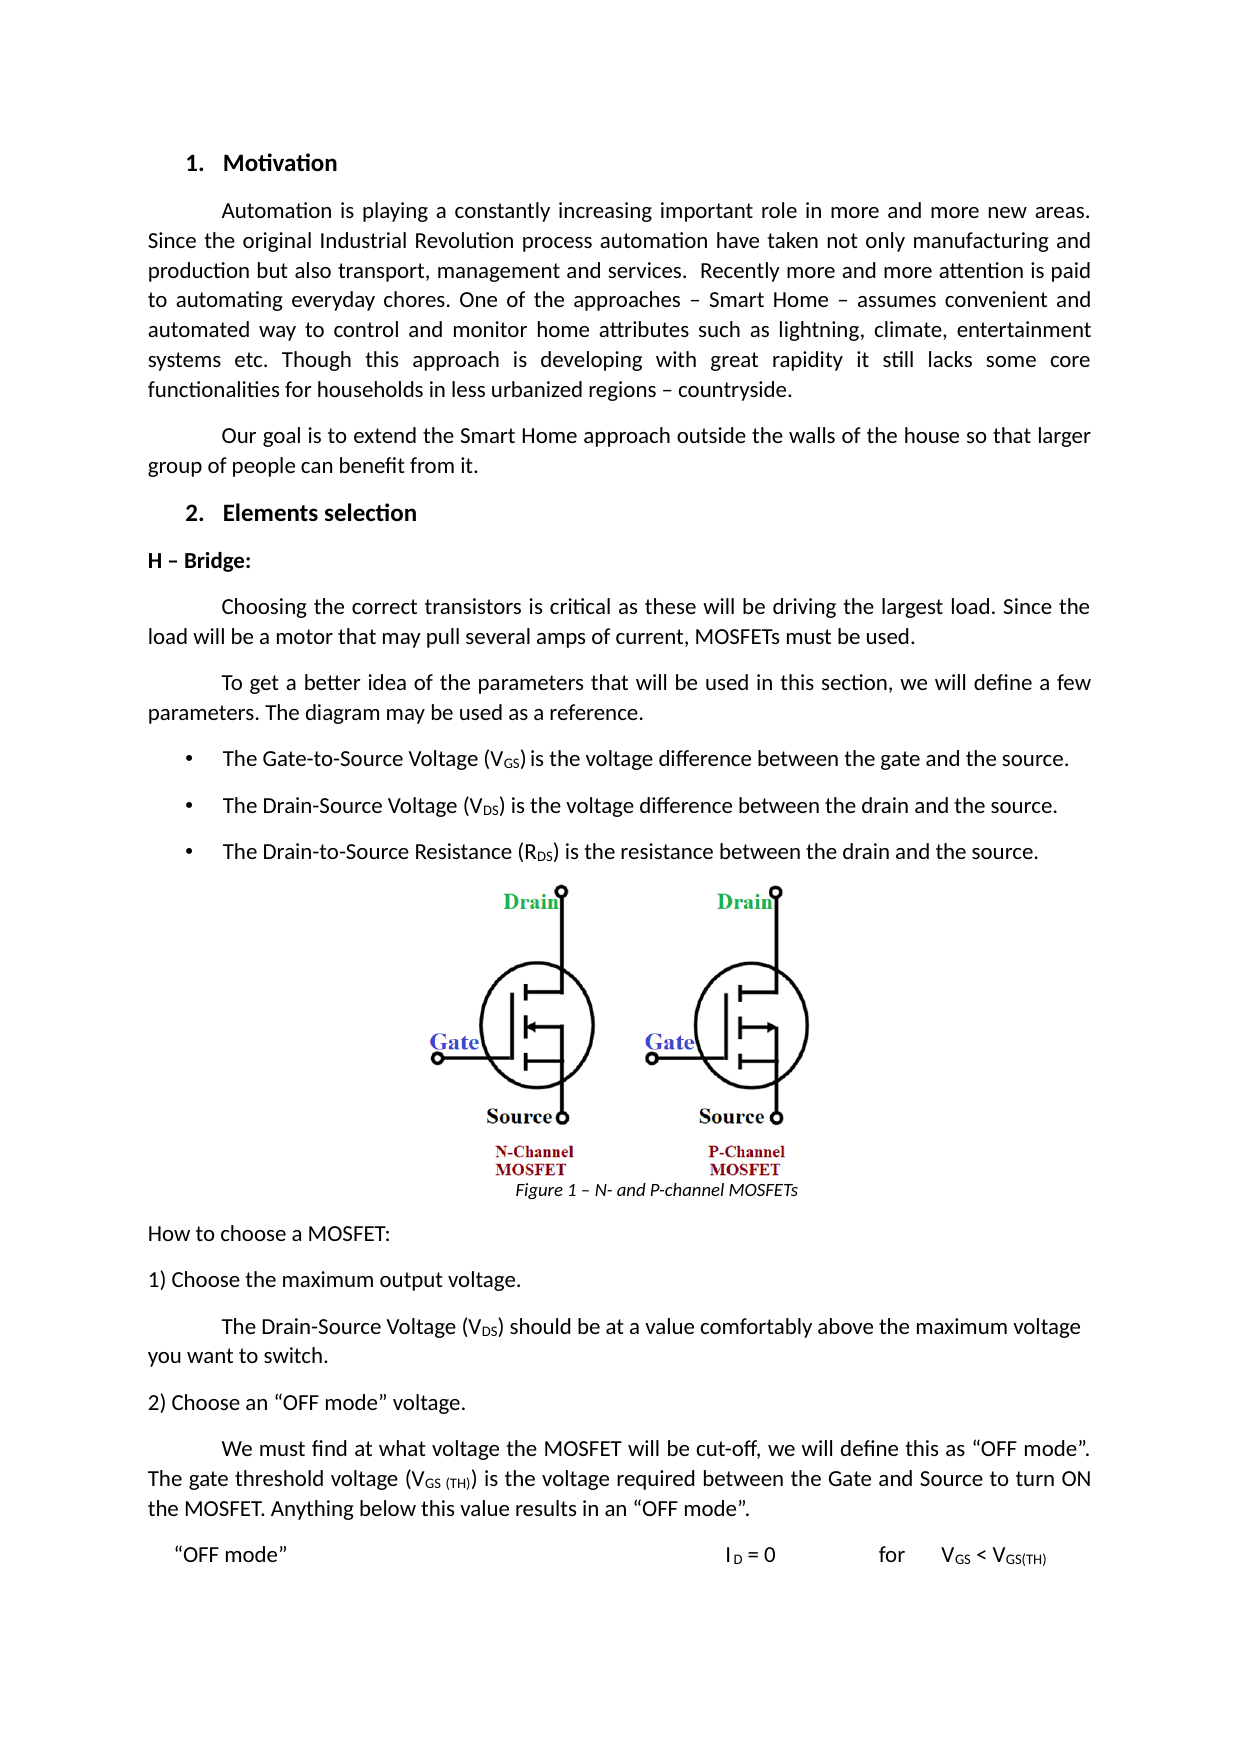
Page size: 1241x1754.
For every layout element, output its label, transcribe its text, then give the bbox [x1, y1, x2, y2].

text Our goal is to extend the Smart Home approach outside the walls of the house so that larger group of people can benefit from it. [148, 421, 1093, 479]
text Automation is playing a constantly increasing important role in more and more new areas. Since the original Industrial Revolution process automation have taken not only manufacturing and production but also transport, management and services. Recently more and more attention is paid to automating everyday chores. One of the approaches – Smart Home – assumes convenient and automated way to control and monitor home attributes such as lightning, climate, entertainment systems etc. Though this approach is developing with great rapidity it still lacks some core functionalities for households in less urbanized regions – countryside. [148, 197, 1093, 403]
text “OFF mode” ID = 0 for VGS < VGS(TH) [148, 1540, 1093, 1568]
list The Drain-Source Voltage (VDS) is the voltage difference between the drain and the source. [185, 791, 1093, 819]
text Choosing the correct transistors is critical as these will be driving the largest load. Since the load will be a motor that may pull several amps of current, MOSFETs must be used. [148, 592, 1093, 650]
text 1) Choose the maximum output voltage. [148, 1266, 1093, 1294]
text We must find at what voltage the MOSFET will be cut-off, we will define this as “OFF mode”. The gate threshold voltage (VGS (TH)) is the voltage required between the Gate and Source to turn ON the MOSFET. Anything below this value results in an “OFF mode”. [148, 1434, 1093, 1522]
picture [429, 883, 812, 1177]
list The Drain-to-Source Resistance (RDS) is the resistance between the drain and the source. [185, 837, 1093, 865]
text How to choose a MOSFET: [148, 1219, 1093, 1247]
list Motivation [185, 148, 1093, 178]
text To get a better idea of the parameters that will be used in this section, we will define a few parameters. The diagram may be used as a reference. [148, 668, 1093, 726]
list Elements selection [185, 497, 1093, 528]
text 2) Choose an “OFF mode” voltage. [148, 1388, 1093, 1416]
list The Gate-to-Source Voltage (VGS) is the voltage difference between the gate and the source. [185, 744, 1093, 772]
text H – Bridge: [148, 546, 1093, 574]
text The Drain-Source Voltage (VDS) should be at a value comfortably above the maximum voltage you want to switch. [148, 1312, 1093, 1370]
text Figure 1 – N- and P-channel MOSFETs [223, 883, 1093, 1201]
